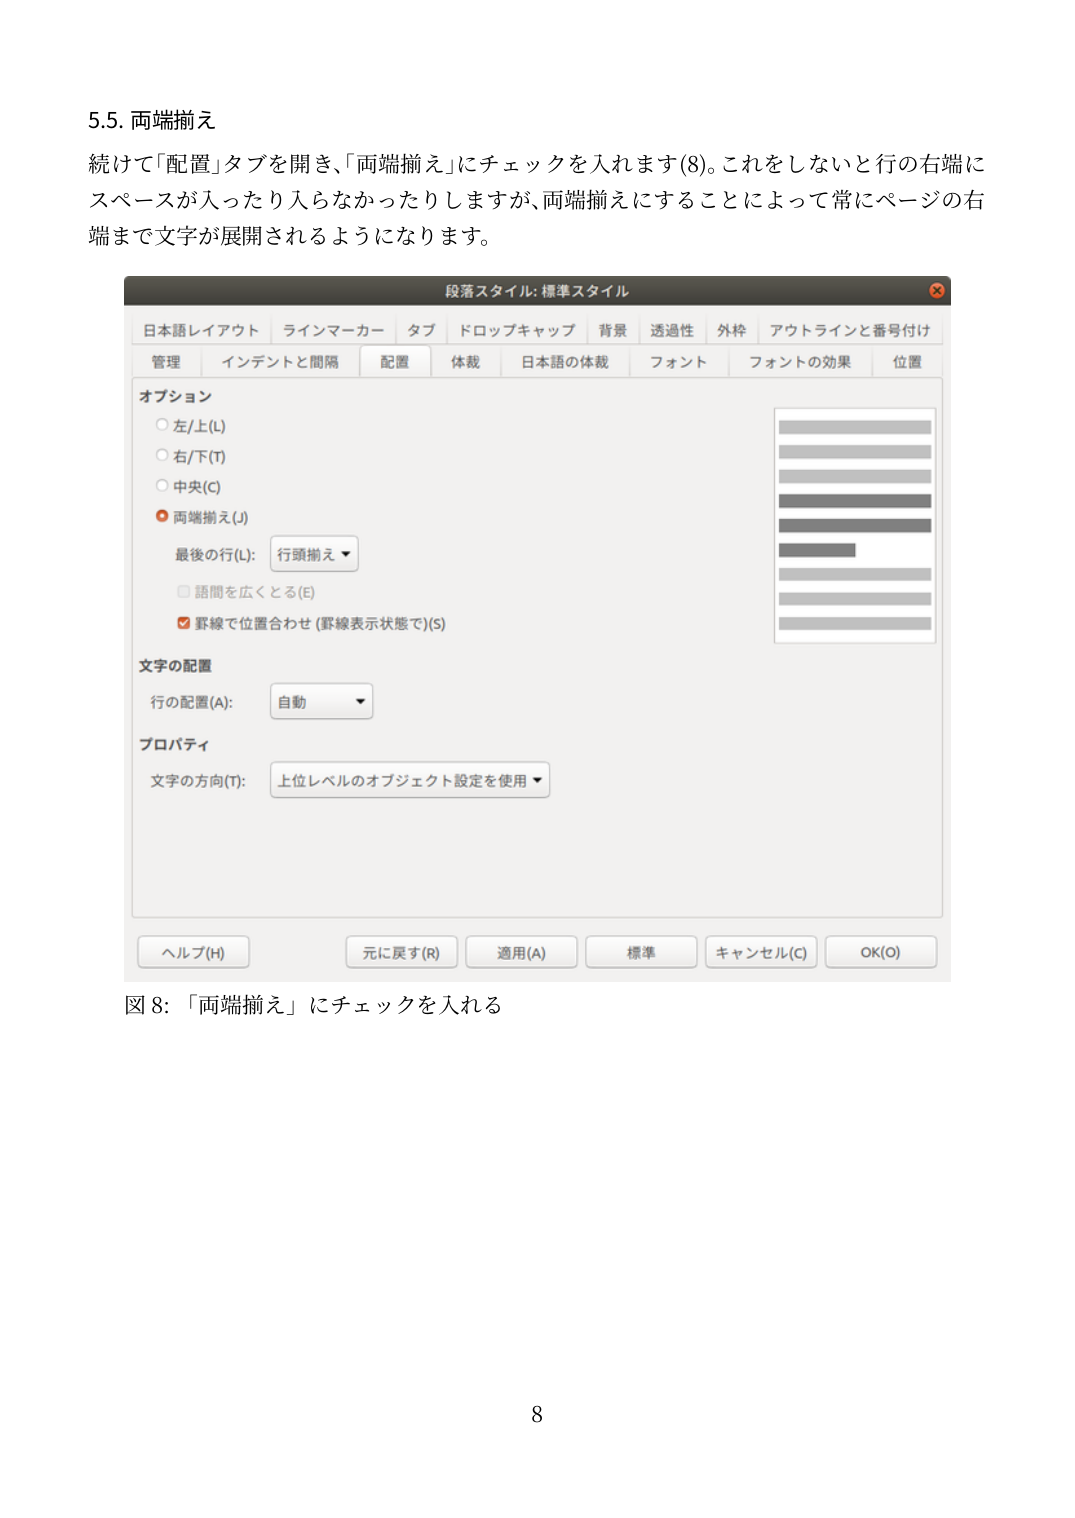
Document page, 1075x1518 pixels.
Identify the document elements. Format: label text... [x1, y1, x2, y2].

picture [124, 276, 951, 982]
text 続けて「配置」タブを開き、「両端揃え」にチェックを入れます(図 8)。これをしないと行の右端にスペースが入ったり入らなかったりしますが、両端揃えにすることによって常にページの右端まで文字が展開されるようになります。 [88, 147, 986, 251]
subtitle 両端揃え [88, 103, 986, 135]
text 図 8: 「両端揃え」にチェックを入れる [124, 982, 951, 1019]
